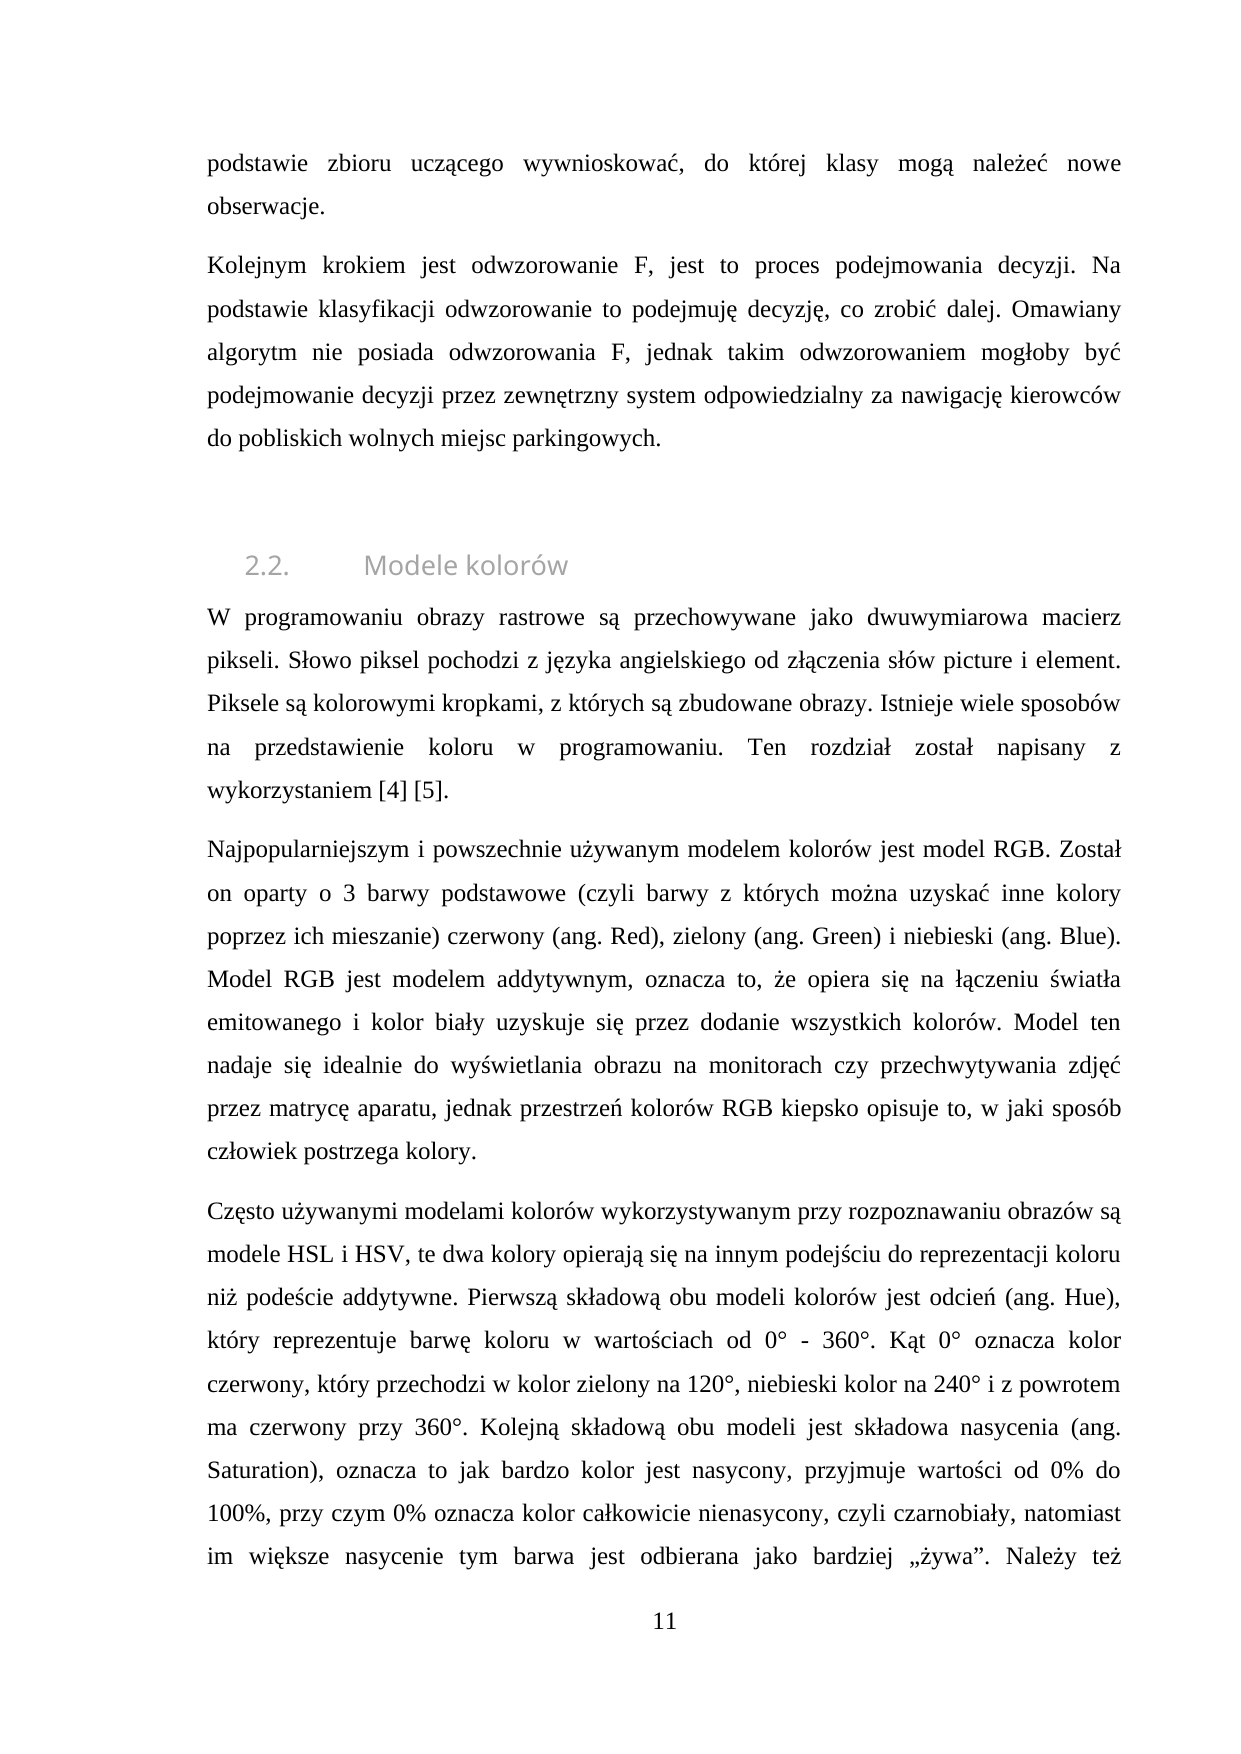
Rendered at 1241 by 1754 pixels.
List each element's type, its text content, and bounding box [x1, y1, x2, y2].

text W programowaniu obrazy rastrowe są przechowywane jako dwuwymiarowa macierz pikseli. Słowo piksel pochodzi z języka angielskiego od złączenia słów picture i element. Piksele są kolorowymi kropkami, z których są zbudowane obrazy. Istnieje wiele sposobów na przedstawienie koloru w programowaniu. Ten rozdział został napisany z wykorzystaniem [4] [5]. [207, 602, 1122, 803]
text podstawie zbioru uczącego wywnioskować, do której klasy mogą należeć nowe obserwacje. [207, 148, 1122, 219]
list Modele kolorów [244, 547, 1122, 584]
text Kolejnym krokiem jest odwzorowanie F, jest to proces podejmowania decyzji. Na podstawie klasyfikacji odwzorowanie to podejmuję decyzję, co zrobić dalej. Omawiany algorytm nie posiada odwzorowania F, jednak takim odwzorowaniem mogłoby być podejmowanie decyzji przez zewnętrzny system odpowiedzialny za nawigację kierowców do pobliskich wolnych miejsc parkingowych. [207, 251, 1122, 452]
text Często używanymi modelami kolorów wykorzystywanym przy rozpoznawaniu obrazów są modele HSL i HSV, te dwa kolory opierają się na innym podejściu do reprezentacji koloru niż podeście addytywne. Pierwszą składową obu modeli kolorów jest odcień (ang. Hue), który reprezentuje barwę koloru w wartościach od 0° - 360°. Kąt 0° oznacza kolor czerwony, który przechodzi w kolor zielony na 120°, niebieski kolor na 240° i z powrotem ma czerwony przy 360°. Kolejną składową obu modeli jest składowa nasycenia (ang. Saturation), oznacza to jak bardzo kolor jest nasycony, przyjmuje wartości od 0% do 100%, przy czym 0% oznacza kolor całkowicie nienasycony, czyli czarnobiały, natomiast im większe nasycenie tym barwa jest odbierana jako bardziej „żywa”. Należy też [207, 1196, 1122, 1570]
text Najpopularniejszym i powszechnie używanym modelem kolorów jest model RGB. Został on oparty o 3 barwy podstawowe (czyli barwy z których można uzyskać inne kolory poprzez ich mieszanie) czerwony (ang. Red), zielony (ang. Green) i niebieski (ang. Blue). Model RGB jest modelem addytywnym, oznacza to, że opiera się na łączeniu światła emitowanego i kolor biały uzyskuje się przez dodanie wszystkich kolorów. Model ten nadaje się idealnie do wyświetlania obrazu na monitorach czy przechwytywania zdjęć przez matrycę aparatu, jednak przestrzeń kolorów RGB kiepsko opisuje to, w jaki sposób człowiek postrzega kolory. [207, 834, 1122, 1165]
